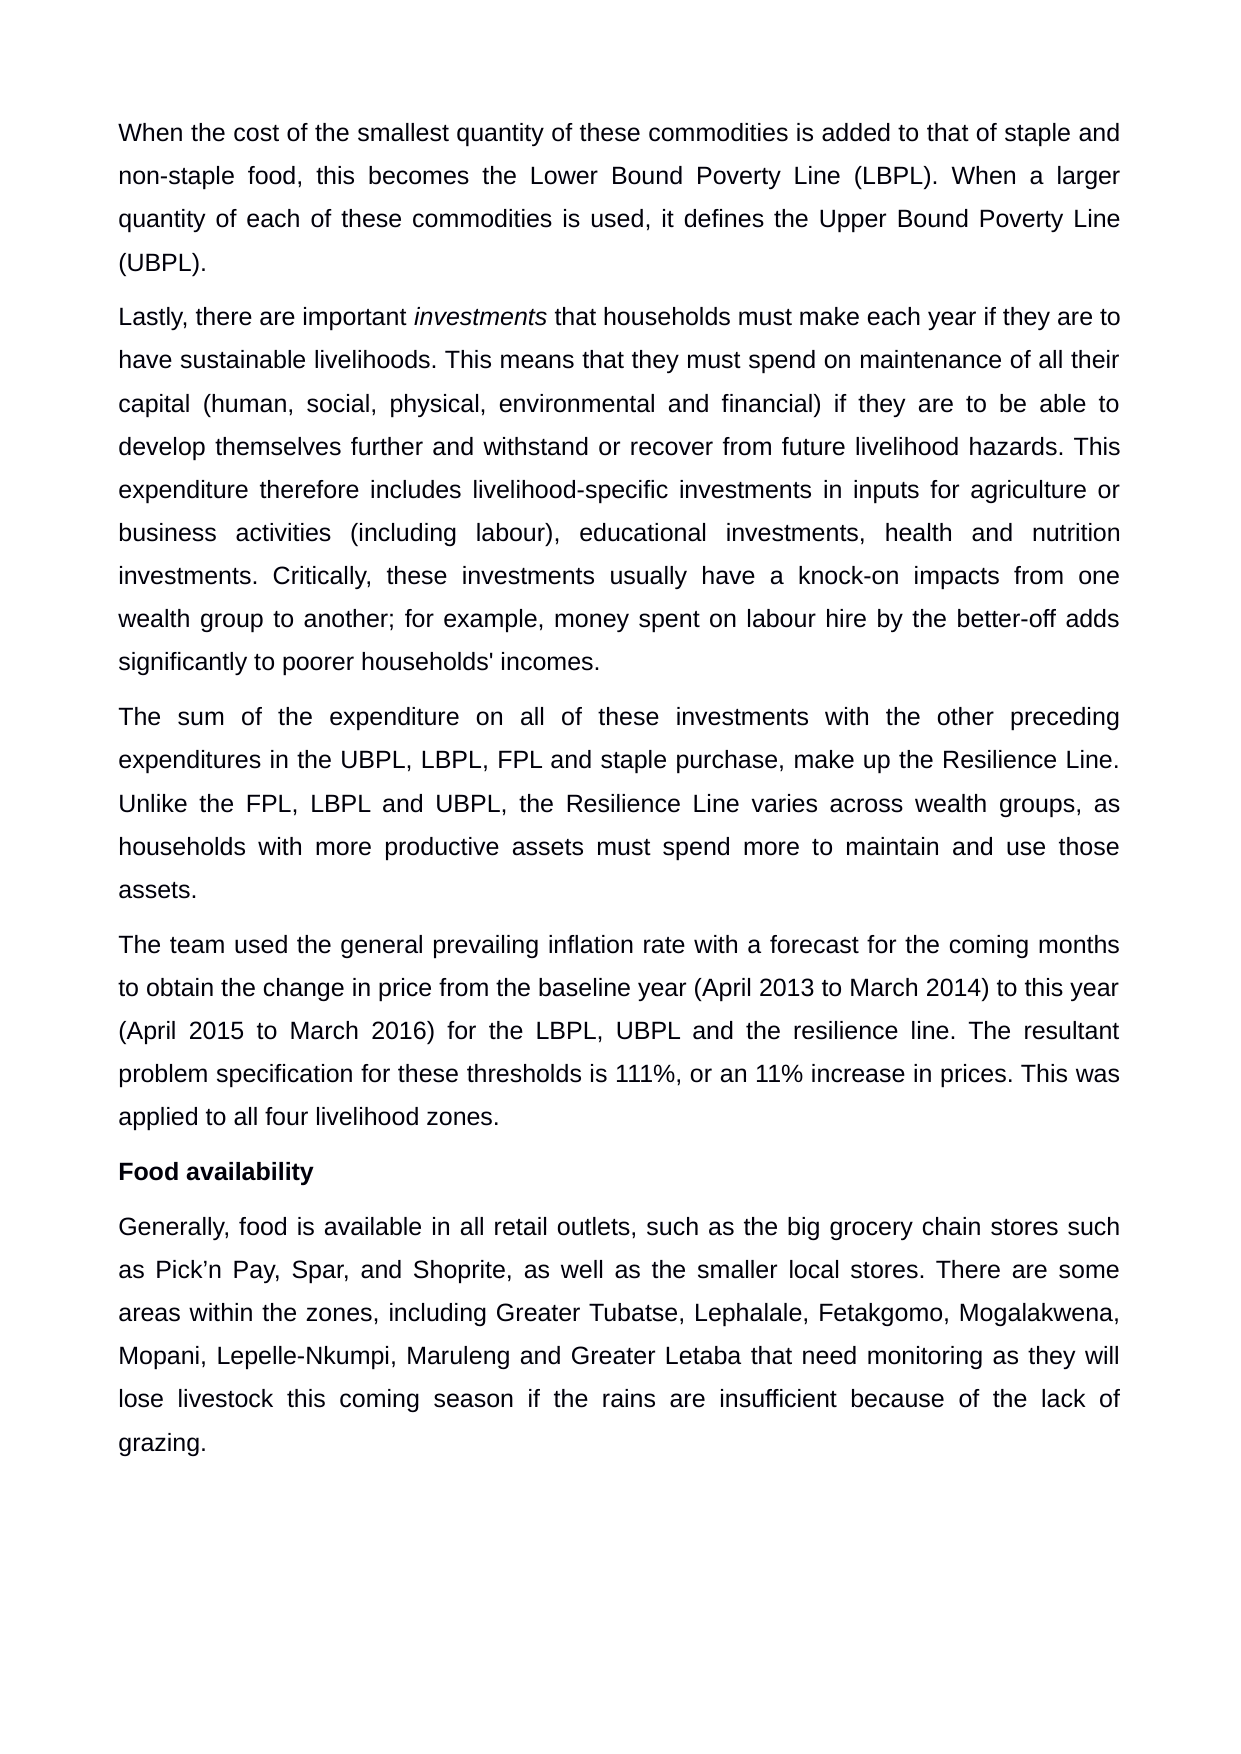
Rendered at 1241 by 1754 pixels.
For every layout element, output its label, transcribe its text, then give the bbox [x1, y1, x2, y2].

text The sum of the expenditure on all of these investments with the other preceding expenditures in the UBPL, LBPL, FPL and staple purchase, make up the Resilience Line. Unlike the FPL, LBPL and UBPL, the Resilience Line varies across wealth groups, as households with more productive assets must spend more to maintain and use those assets. [118, 702, 1122, 903]
text Generally, food is available in all retail outlets, such as the big grocery chain stores such as Pick’n Pay, Spar, and Shoprite, as well as the smaller local stores. There are some areas within the zones, including Greater Tubatse, Lephalale, Fetakgomo, Mogalakwena, Mopani, Lepelle-Nkumpi, Maruleng and Greater Letaba that need monitoring as they will lose livestock this coming season if the rains are insufficient because of the lack of grazing. [118, 1212, 1122, 1456]
text Food availability [118, 1157, 1122, 1186]
text When the cost of the smallest quantity of these commodities is added to that of staple and non-staple food, this becomes the Lower Bound Poverty Line (LBPL). When a larger quantity of each of these commodities is used, it defines the Upper Bound Poverty Line (UBPL). [118, 118, 1122, 276]
text The team used the general prevailing inflation rate with a forecast for the coming months to obtain the change in price from the baseline year (April 2013 to March 2014) to this year (April 2015 to March 2016) for the LBPL, UBPL and the resilience line. The resultant problem specification for these thresholds is 111%, or an 11% increase in prices. This was applied to all four livelihood zones. [118, 930, 1122, 1131]
text Lastly, there are important investments that households must make each year if they are to have sustainable livelihoods. This means that they must spend on maintenance of all their capital (human, social, physical, environmental and financial) if they are to be able to develop themselves further and withstand or recover from future livelihood hazards. This expenditure therefore includes livelihood-specific investments in inputs for agriculture or business activities (including labour), educational investments, health and nutrition investments. Critically, these investments usually have a knock-on impacts from one wealth group to another; for example, money spent on labour hire by the better-off adds significantly to poorer households' incomes. [118, 302, 1122, 676]
